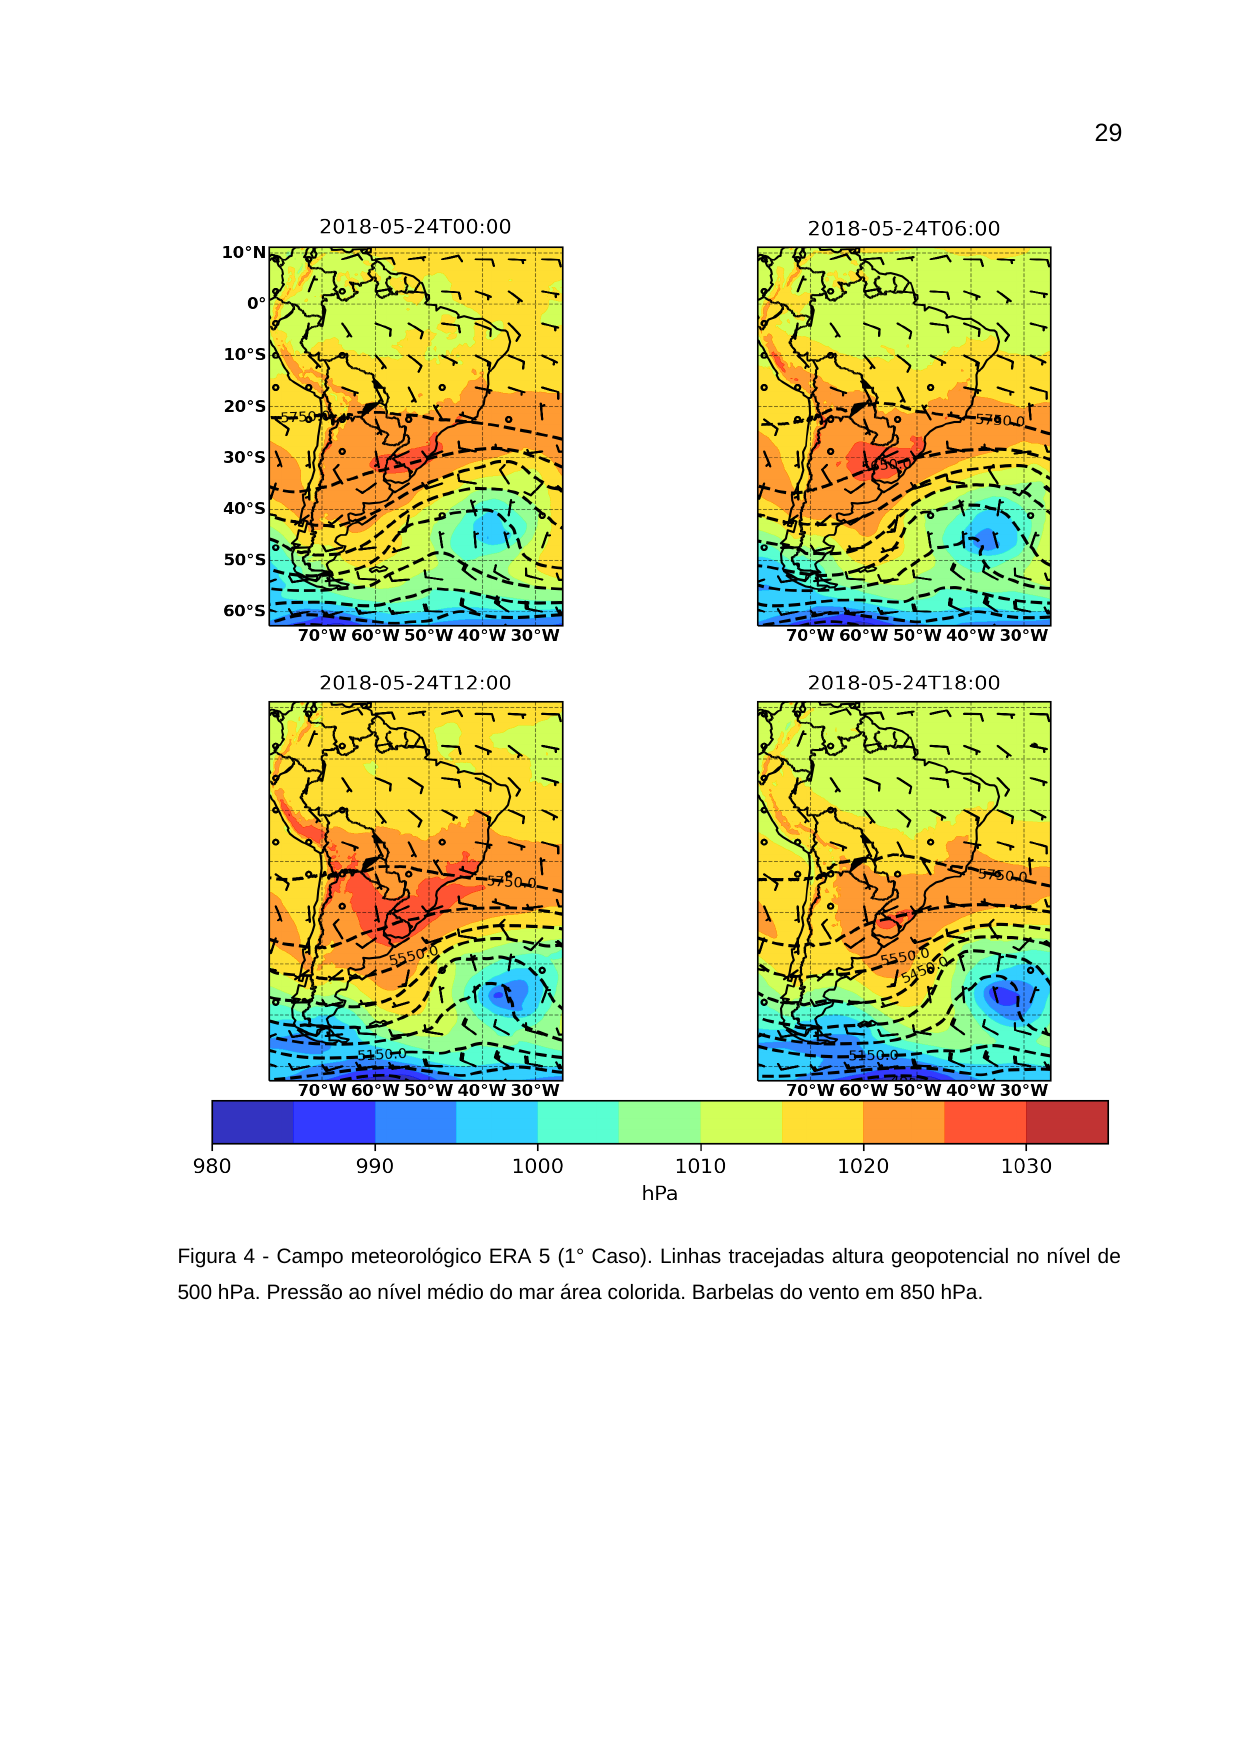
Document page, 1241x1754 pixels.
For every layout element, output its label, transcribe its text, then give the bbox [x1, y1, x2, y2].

text Figura 4 - Campo meteorológico ERA 5 (1° Caso). Linhas tracejadas altura geopotencial no nível de 500 hPa. Pressão ao nível médio do mar área colorida. Barbelas do vento em 850 hPa. [177, 1218, 1122, 1303]
picture [177, 204, 1122, 1218]
